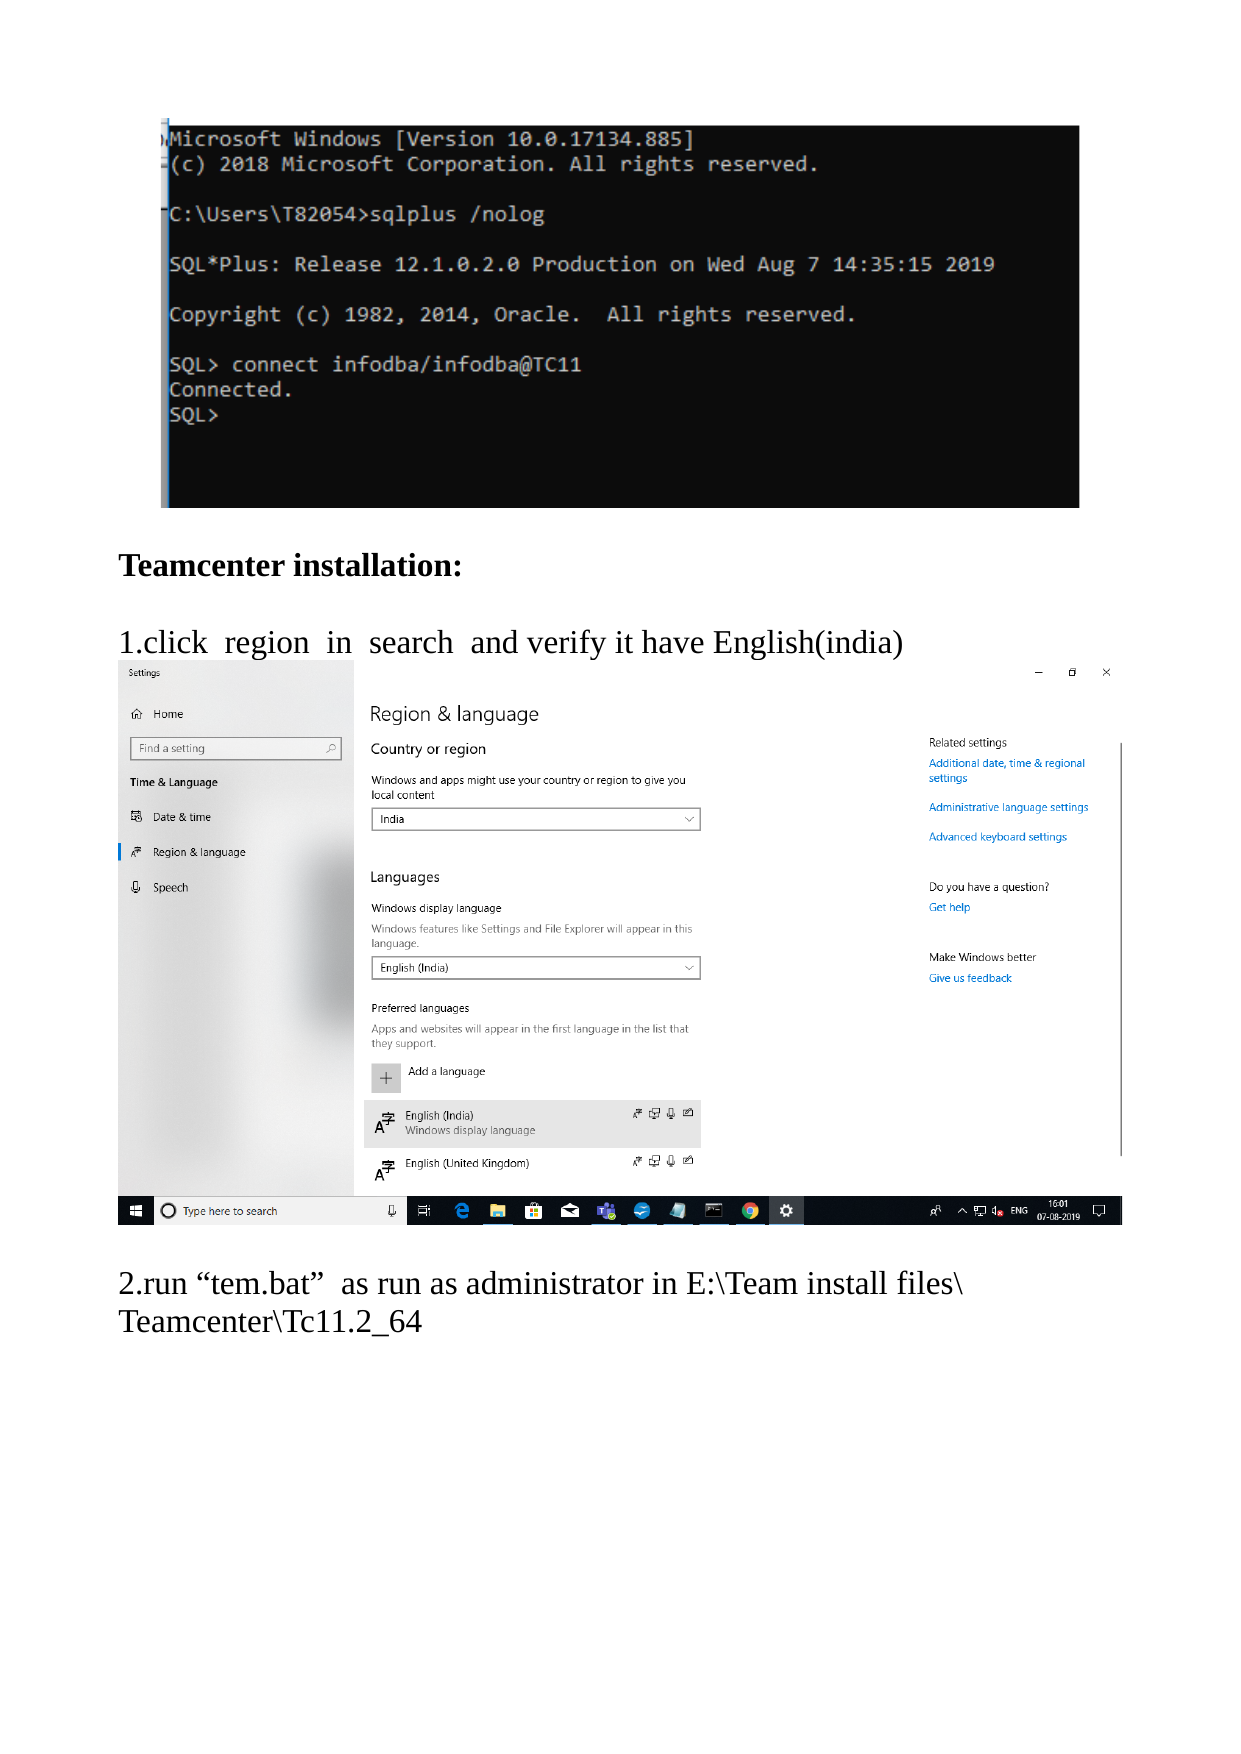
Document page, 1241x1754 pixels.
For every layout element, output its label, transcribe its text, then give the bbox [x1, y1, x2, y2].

picture [160, 118, 1080, 508]
text 2.run “tem.bat” as run as administrator in E:\Team install files\Teamcenter\Tc11.2_64 [118, 1263, 1122, 1340]
text Teamcenter installation: [118, 546, 1122, 584]
picture [118, 660, 1123, 1225]
text 1.click region in search and verify it have English(india) [118, 622, 1122, 660]
